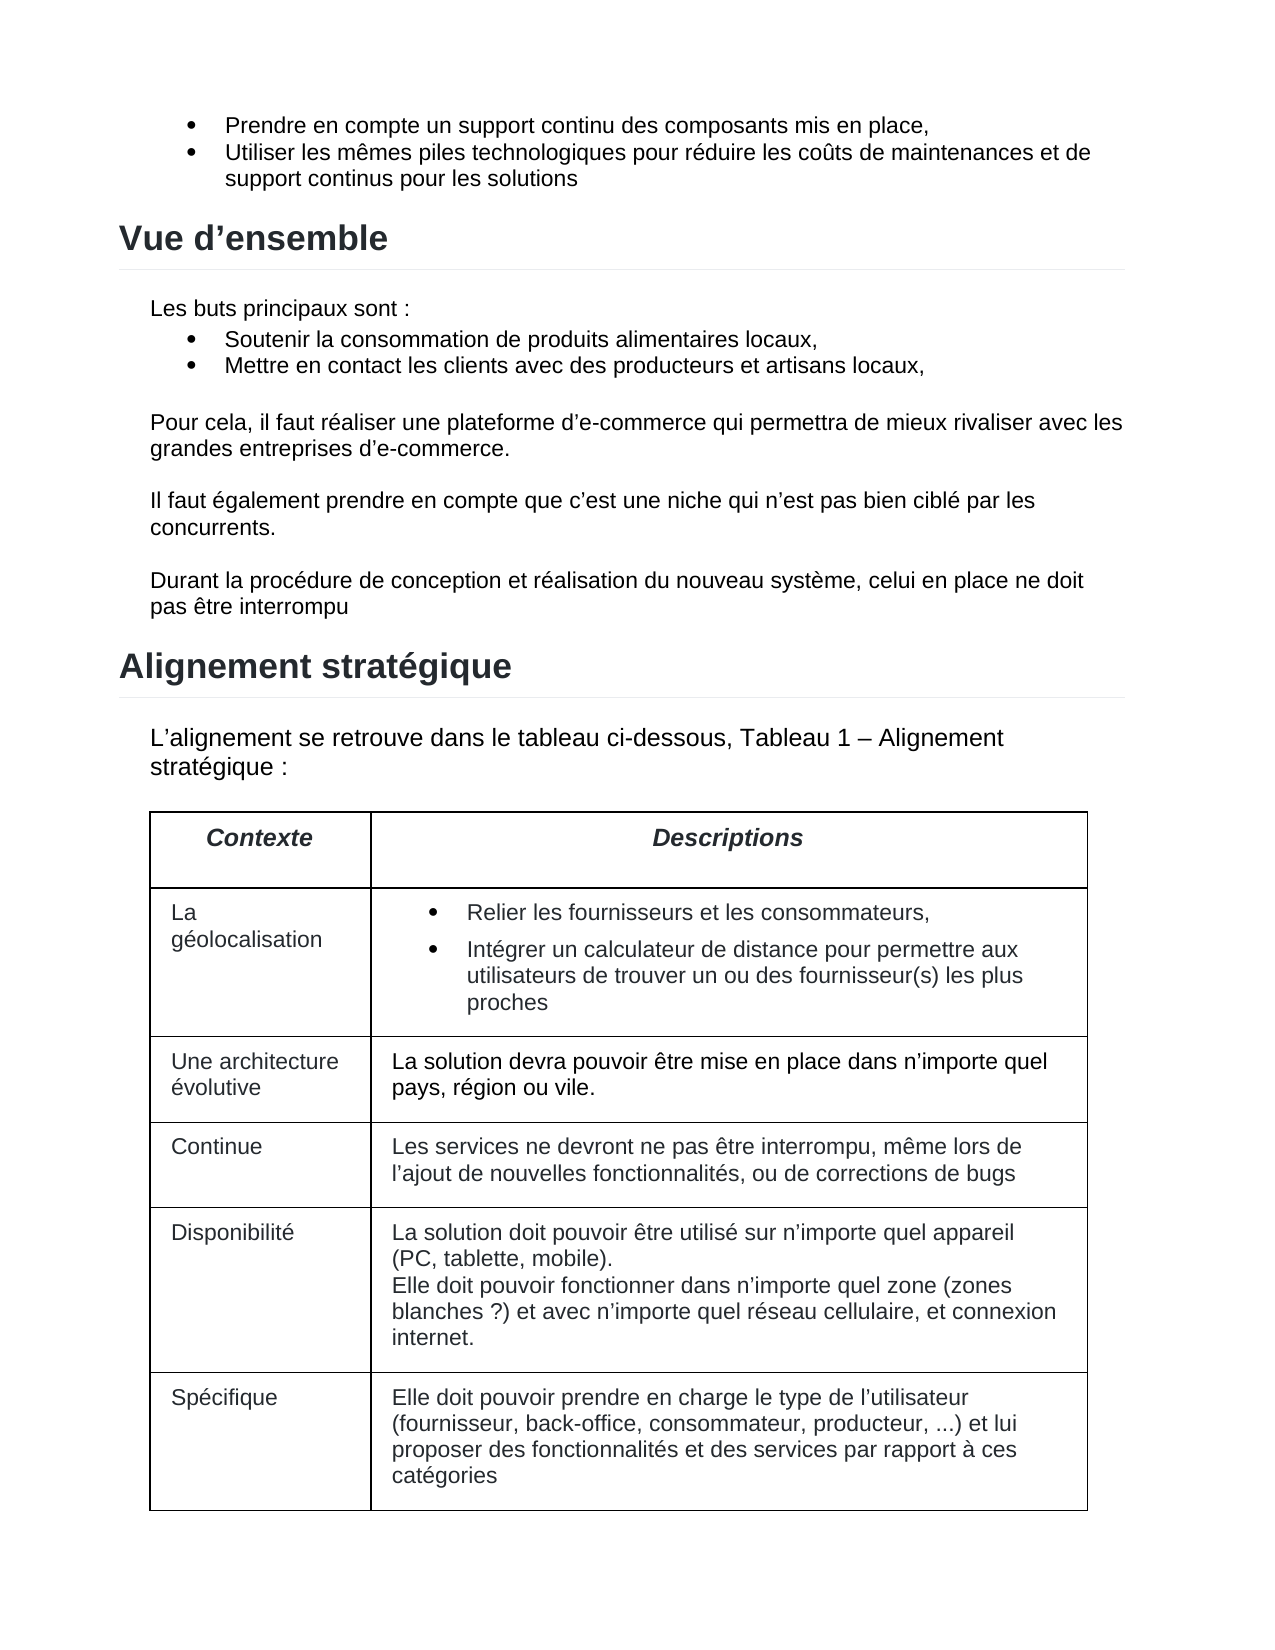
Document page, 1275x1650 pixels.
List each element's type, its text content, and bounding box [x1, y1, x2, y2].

text Il faut également prendre en compte que c’est une niche qui n’est pas bien ciblé par les concurrents. [150, 487, 1125, 540]
table_cell Continue [151, 1123, 370, 1207]
table_cell Disponibilité [151, 1208, 370, 1371]
table_cell La solution doit pouvoir être utilisé sur n’importe quel appareil (PC, tablette, mobile). Elle doit pouvoir fonctionner dans n’importe quel zone (zones blanches ?) et avec n’importe quel réseau cellulaire, et connexion internet. [372, 1208, 1087, 1371]
table_header Descriptions [372, 813, 1087, 887]
list Utiliser les mêmes piles technologiques pour réduire les coûts de maintenances et de support continus pour les solutions [187, 138, 1125, 191]
table_header Contexte [151, 813, 370, 887]
subtitle Alignement stratégique [119, 646, 1125, 697]
text Pour cela, il faut réaliser une plateforme d’e-commerce qui permettra de mieux rivaliser avec les grandes entreprises d’e-commerce. [150, 408, 1125, 461]
table_cell Spécifique [151, 1373, 370, 1510]
table_cell Relier les fournisseurs et les consommateurs, Intégrer un calculateur de distance pour permettre aux utilisateurs de trouver un ou des fournisseur(s) les plus proches [372, 889, 1087, 1036]
table_cell La solution devra pouvoir être mise en place dans n’importe quel pays, région ou vile. [372, 1037, 1087, 1121]
list Prendre en compte un support continu des composants mis en place, [187, 112, 1125, 138]
list Mettre en contact les clients avec des producteurs et artisans locaux, [187, 352, 1125, 378]
text Les buts principaux sont : [150, 295, 1125, 322]
list Soutenir la consommation de produits alimentaires locaux, [187, 326, 1125, 352]
table_cell Les services ne devront ne pas être interrompu, même lors de l’ajout de nouvelles fonctionnalités, ou de corrections de bugs [372, 1123, 1087, 1207]
table_cell Une architecture évolutive [151, 1037, 370, 1121]
table_cell Elle doit pouvoir prendre en charge le type de l’utilisateur (fournisseur, back-office, consommateur, producteur, ...) et lui proposer des fonctionnalités et des services par rapport à ces catégories [372, 1373, 1087, 1510]
text L’alignement se retrouve dans le tableau ci-dessous, Tableau 1 – Alignement stratégique : [150, 723, 1125, 781]
subtitle Vue d’ensemble [119, 218, 1125, 269]
table_cell La géolocalisation [151, 889, 370, 1036]
text Durant la procédure de conception et réalisation du nouveau système, celui en place ne doit pas être interrompu [150, 567, 1125, 619]
